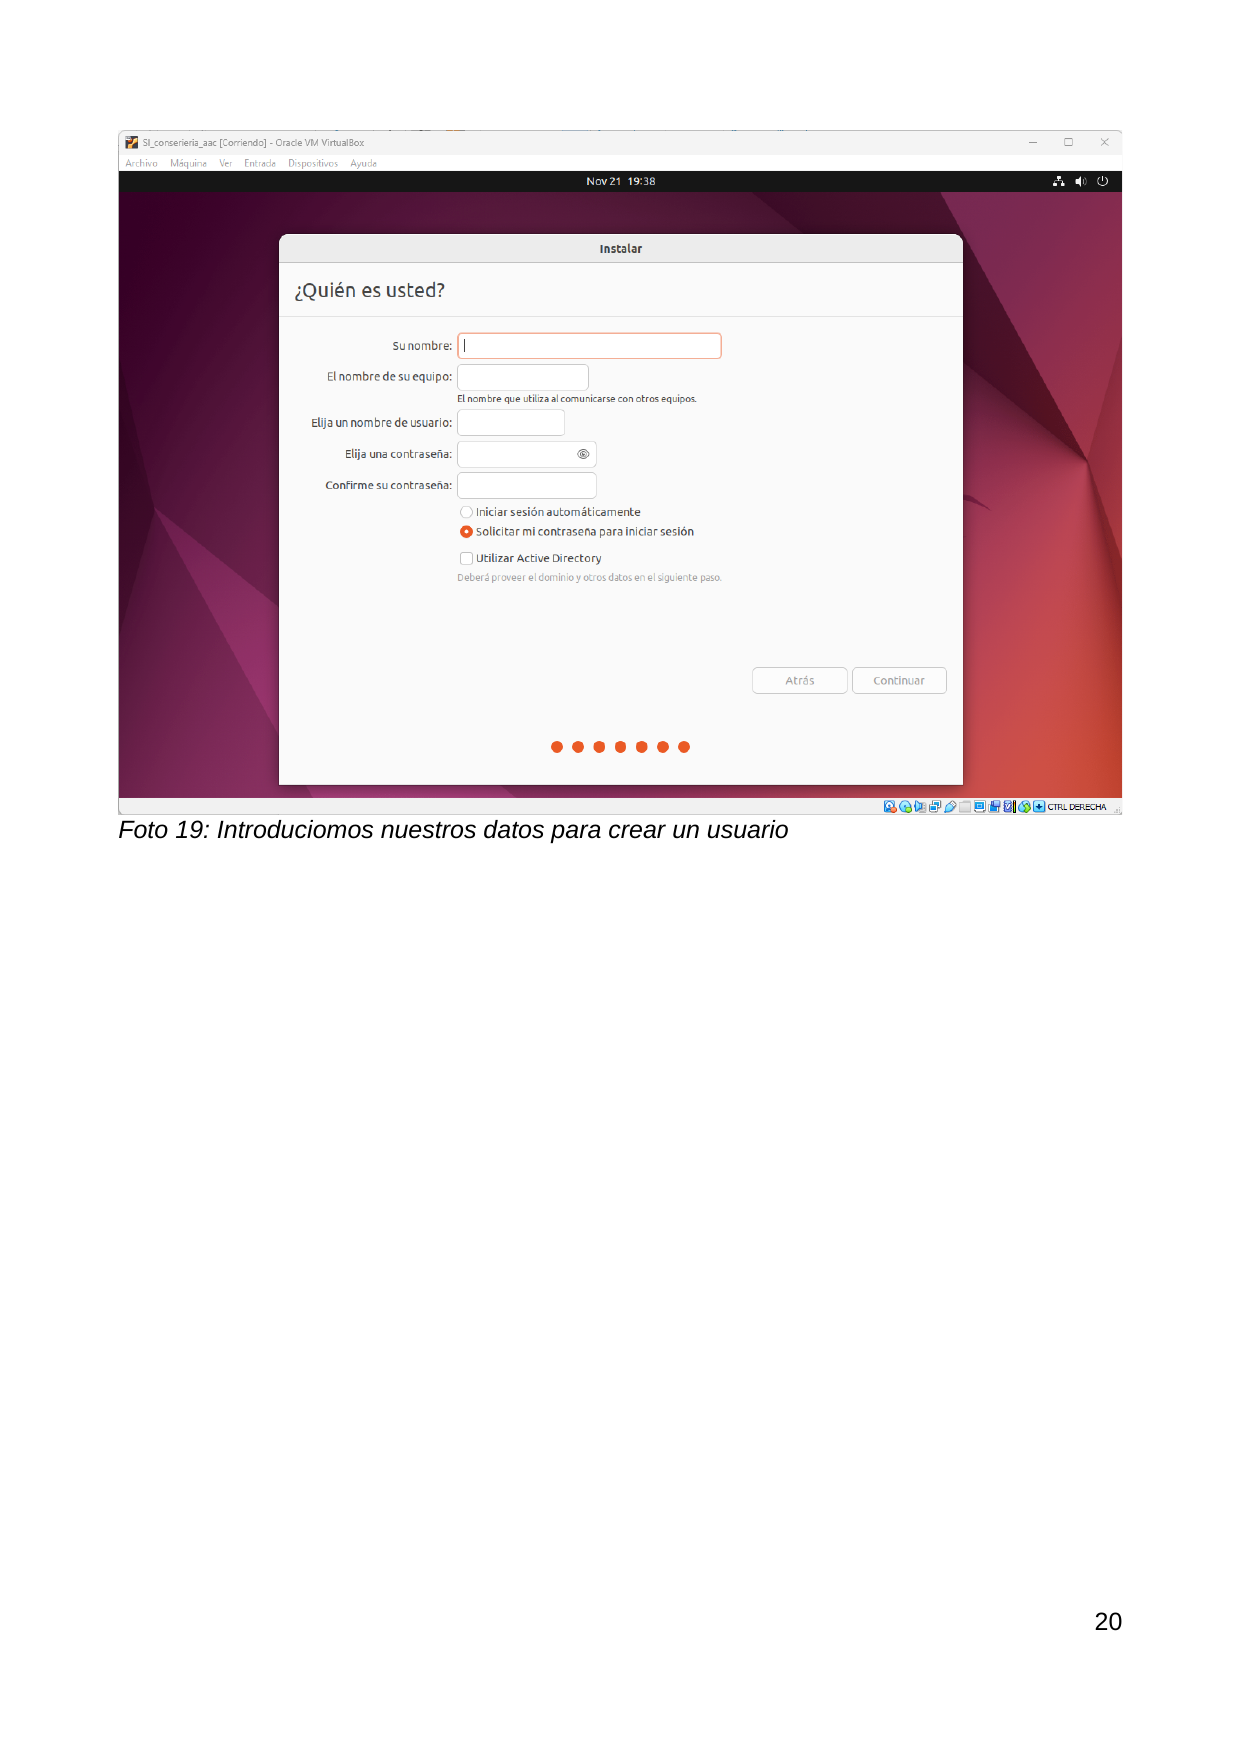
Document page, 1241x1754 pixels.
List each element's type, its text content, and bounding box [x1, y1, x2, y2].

text Foto 19: Introduciomos nuestros datos para crear un usuario [118, 815, 1122, 844]
picture [118, 130, 1123, 815]
